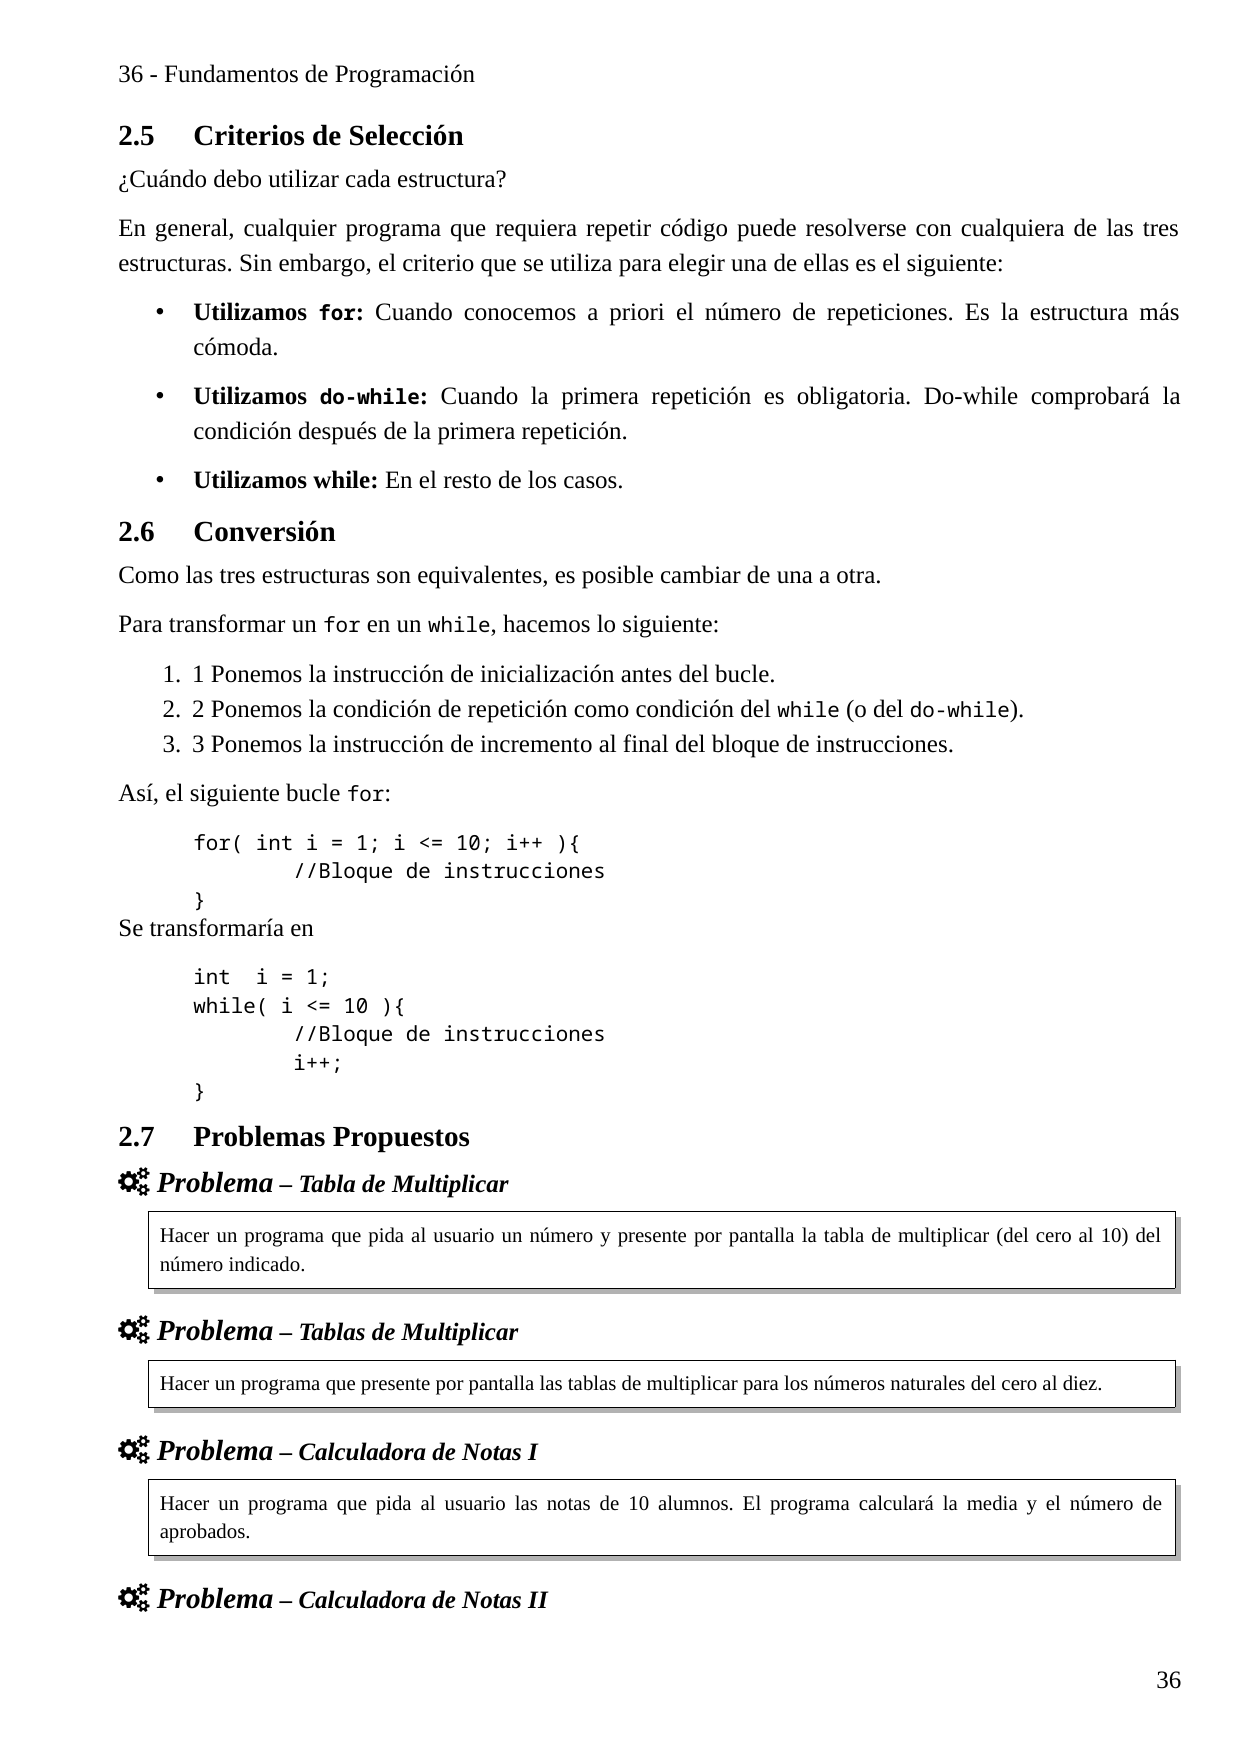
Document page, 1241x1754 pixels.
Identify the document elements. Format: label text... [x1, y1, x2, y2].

text } [118, 1076, 1181, 1104]
text Hacer un programa que pida al usuario un número y presente por pantalla la tabla de multiplicar (del cero al 10) del número indicado. [149, 1212, 1175, 1288]
text Así, el siguiente bucle for: [118, 778, 1181, 808]
list Utilizamos do-while: Cuando la primera repetición es obligatoria. Do-while comprobará la condición después de la primera repetición. [156, 381, 1181, 445]
text Hacer un programa que pida al usuario las notas de 10 alumnos. El programa calculará la media y el número de aprobados. [149, 1480, 1175, 1555]
text  Problema – Calculadora de Notas I [118, 1433, 1181, 1466]
subtitle Problemas Propuestos [118, 1119, 1181, 1153]
text  Problema – Tabla de Multiplicar [118, 1165, 1181, 1199]
text } [118, 885, 1181, 913]
text ¿Cuándo debo utilizar cada estructura? [118, 164, 1181, 193]
list Utilizamos for: Cuando conocemos a priori el número de repeticiones. Es la estructura más cómoda. [156, 297, 1181, 361]
list 2 Ponemos la condición de repetición como condición del while (o del do-while). [162, 694, 1181, 723]
text Se transformaría en [118, 913, 1181, 942]
list Utilizamos while: En el resto de los casos. [156, 465, 1181, 494]
list 3 Ponemos la instrucción de incremento al final del bloque de instrucciones. [162, 729, 1181, 758]
text Para transformar un for en un while, hacemos lo siguiente: [118, 609, 1181, 639]
text  Problema – Tablas de Multiplicar [118, 1313, 1181, 1347]
text //Bloque de instrucciones [118, 856, 1181, 885]
list 1 Ponemos la instrucción de inicialización antes del bucle. [162, 659, 1181, 688]
text Como las tres estructuras son equivalentes, es posible cambiar de una a otra. [118, 560, 1181, 589]
subtitle Conversión [118, 514, 1181, 548]
text En general, cualquier programa que requiera repetir código puede resolverse con cualquiera de las tres estructuras. Sin embargo, el criterio que se utiliza para elegir una de ellas es el siguiente: [118, 213, 1181, 276]
subtitle Criterios de Selección [118, 118, 1181, 152]
text int i = 1; [118, 962, 1181, 991]
text i++; [118, 1048, 1181, 1076]
text Hacer un programa que presente por pantalla las tablas de multiplicar para los números naturales del cero al diez. [149, 1361, 1175, 1407]
text //Bloque de instrucciones [118, 1019, 1181, 1048]
text for( int i = 1; i <= 10; i++ ){ [118, 828, 1181, 856]
text  Problema – Calculadora de Notas II [118, 1581, 1181, 1614]
text while( i <= 10 ){ [118, 991, 1181, 1019]
